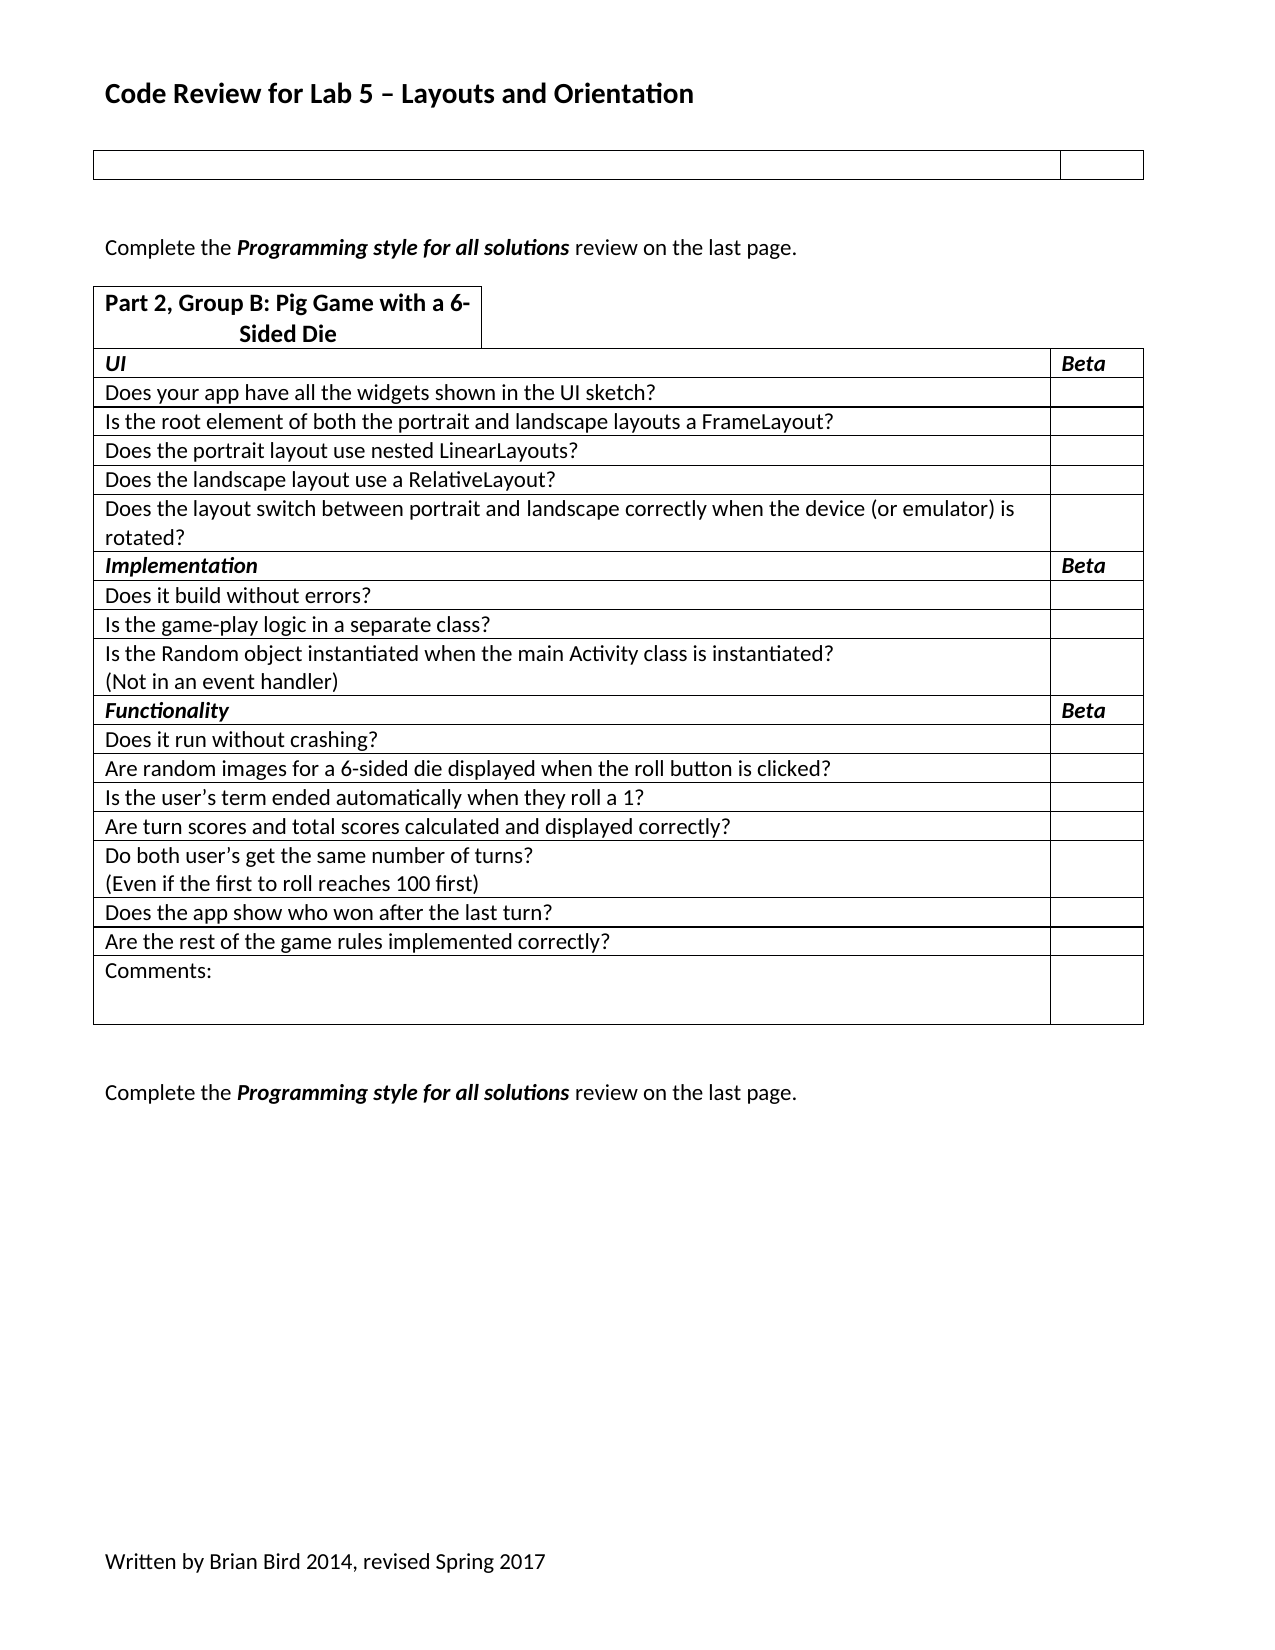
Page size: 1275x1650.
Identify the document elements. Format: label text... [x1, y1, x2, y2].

table_cell [1051, 639, 1143, 695]
table_cell Functionality [94, 696, 1050, 724]
table_cell Does it run without crashing? [94, 725, 1050, 753]
text Complete the Programming style for all solutions review on the last page. [105, 233, 1170, 261]
table_cell [1051, 610, 1143, 638]
table_cell [1051, 408, 1143, 435]
table_cell Are turn scores and total scores calculated and displayed correctly? [94, 812, 1050, 840]
table_cell [1051, 928, 1143, 955]
table_cell Is the Random object instantiated when the main Activity class is instantiated? (Not in an event handler) [94, 639, 1050, 695]
table_cell Does the portrait layout use nested LinearLayouts? [94, 436, 1050, 464]
table_cell Beta [1051, 552, 1143, 580]
table_header Part 2, Group B: Pig Game with a 6-Sided Die [94, 287, 481, 348]
table_cell [1051, 466, 1143, 493]
table_cell [1051, 581, 1143, 609]
table_cell Beta [1051, 349, 1143, 377]
table_cell Implementation [94, 552, 1050, 580]
table_cell Is the root element of both the portrait and landscape layouts a FrameLayout? [94, 408, 1050, 435]
table_cell [1051, 898, 1143, 926]
table_cell [1051, 812, 1143, 840]
table_cell [1051, 378, 1143, 406]
table_cell Is the game-play logic in a separate class? [94, 610, 1050, 638]
table_cell [1051, 725, 1143, 753]
table_cell [1051, 436, 1143, 464]
table_cell Does the app show who won after the last turn? [94, 898, 1050, 926]
table_cell [1061, 151, 1143, 179]
table_cell [1051, 841, 1143, 897]
table_cell Are the rest of the game rules implemented correctly? [94, 928, 1050, 955]
table_cell Do both user’s get the same number of turns? (Even if the first to roll reaches 100 first) [94, 841, 1050, 897]
table_cell Comments: [94, 956, 1050, 1024]
table_cell Does your app have all the widgets shown in the UI sketch? [94, 378, 1050, 406]
table_cell [1051, 956, 1143, 1024]
table_cell [1051, 495, 1143, 551]
text Complete the Programming style for all solutions review on the last page. [105, 1078, 1170, 1106]
table_cell Beta [1051, 696, 1143, 724]
table_cell [1051, 783, 1143, 811]
table_cell Is the user’s term ended automatically when they roll a 1? [94, 783, 1050, 811]
table_cell Does the landscape layout use a RelativeLayout? [94, 466, 1050, 493]
table_cell UI [94, 349, 1050, 377]
table_cell Does it build without errors? [94, 581, 1050, 609]
table_cell [1051, 754, 1143, 782]
table_cell [94, 151, 1060, 179]
table_cell Does the layout switch between portrait and landscape correctly when the device (or emulator) is rotated? [94, 495, 1050, 551]
table_cell Are random images for a 6-sided die displayed when the roll button is clicked? [94, 754, 1050, 782]
